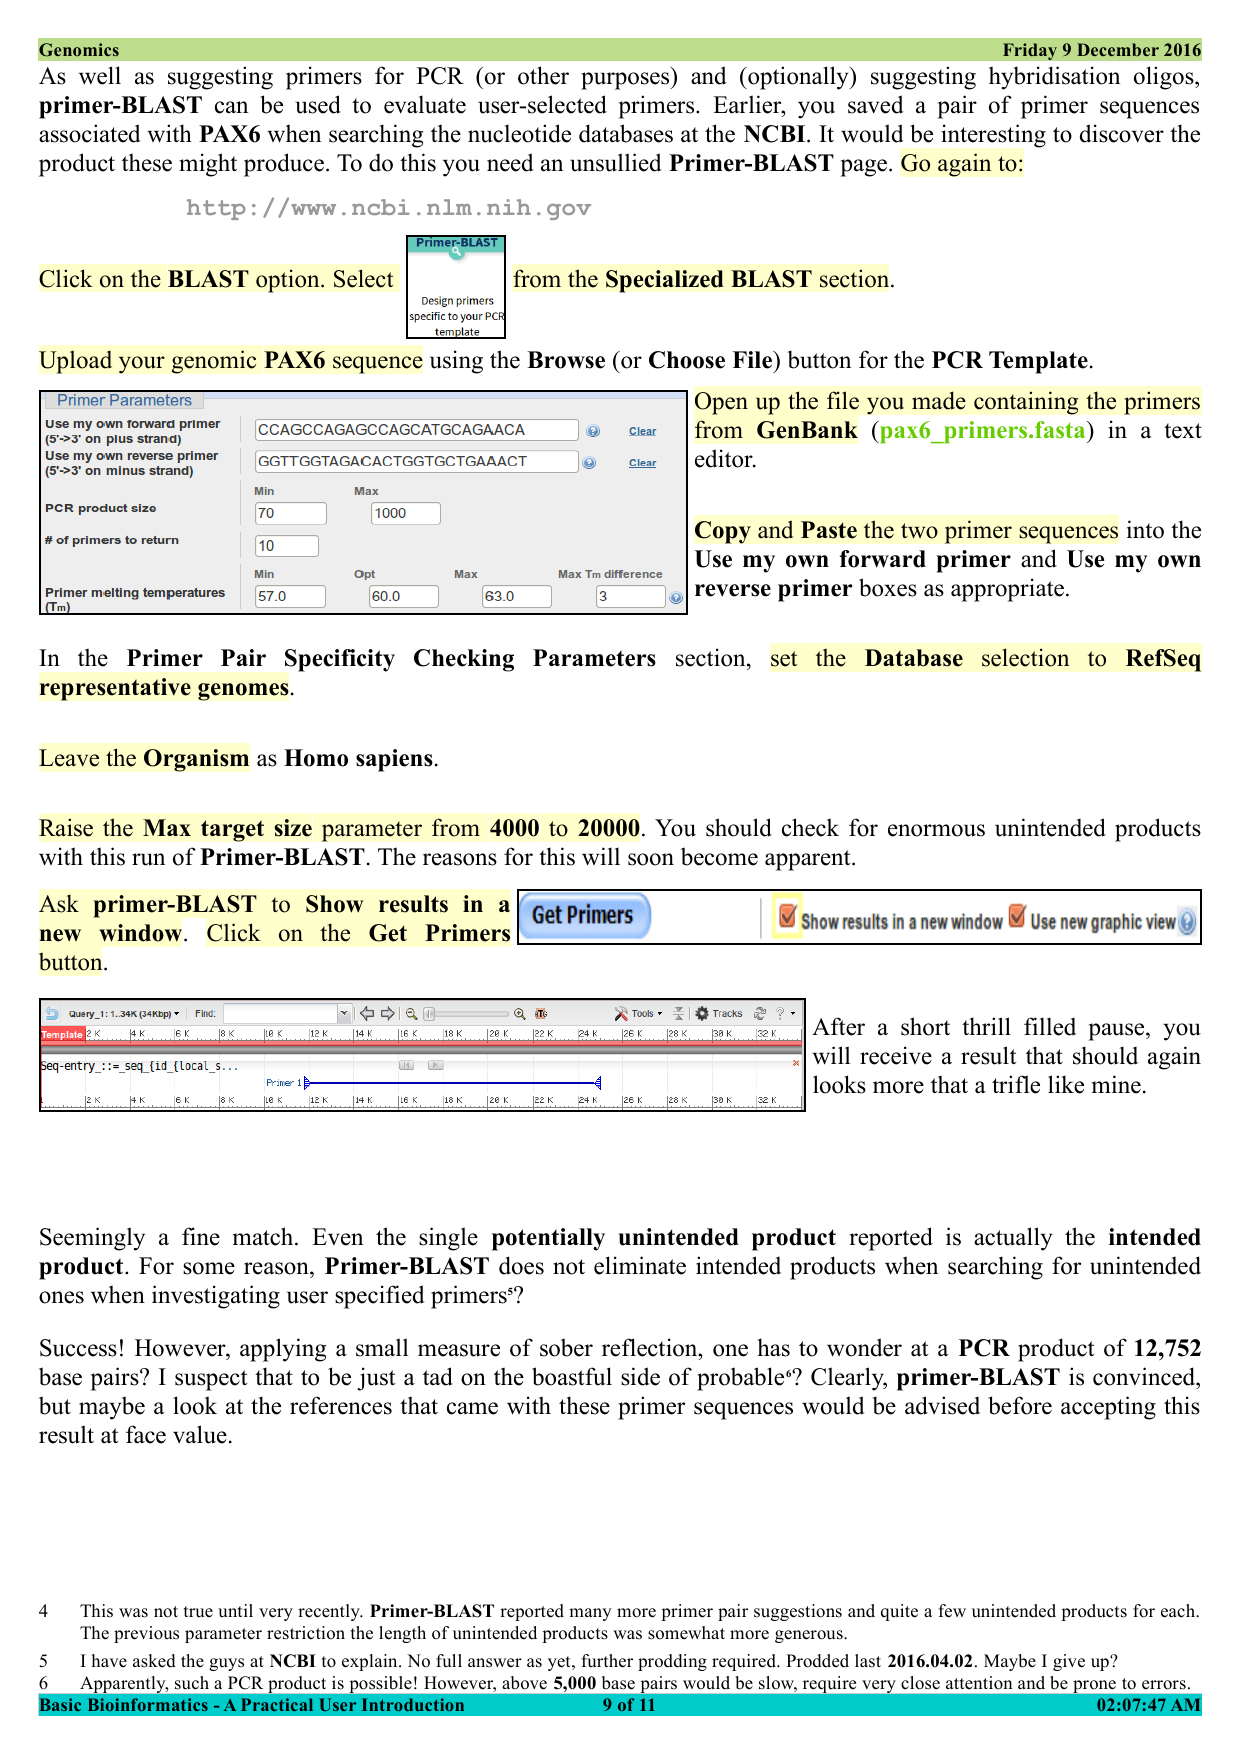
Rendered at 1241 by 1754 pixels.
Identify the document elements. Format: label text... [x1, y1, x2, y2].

text http://www.ncbi.nlm.nih.gov [38, 194, 1202, 223]
text Upload your genomic PAX6 sequence using the Browse (or Choose File) button for the PCR Template. [38, 345, 1202, 374]
text I have asked the guys at NCBI to explain. No full answer as yet, further prodding required. Prodded last 2016.04.02. Maybe I give up? [38, 1649, 1202, 1671]
picture [408, 237, 504, 337]
picture [519, 891, 1200, 943]
text In the Primer Pair Specificity Checking Parameters section, set the Database selection to RefSeq representative genomes. [38, 643, 1202, 701]
text As well as suggesting primers for PCR (or other purposes) and (optionally) suggesting hybridisation oligos, primer-BLAST can be used to evaluate user-selected primers. Earlier, you saved a pair of primer sequences associated with PAX6 when searching the nucleotide databases at the NCBI. It would be interesting to discover the product these might produce. To do this you need an unsullied Primer-BLAST page. Go again to: [38, 61, 1202, 177]
text Leave the Organism as Homo sapiens. [38, 743, 1202, 772]
text Copy and Paste the two primer sequences into the Use my own forward primer and Use my own reverse primer boxes as appropriate. [688, 514, 1202, 602]
text Success! However, applying a small measure of sober reflection, one has to wonder at a PCR product of 12,752 base pairs? I suspect that to be just a tad on the boastful side of probable? Clearly, primer-BLAST is convinced, but maybe a look at the references that came with these primer sequences would be advised before accepting this result at face value. [38, 1333, 1202, 1449]
text After a short thrill filled pause, you will receive a result that should again looks more that a trifle like mine. [806, 1011, 1202, 1099]
text Raise the Max target size parameter from 4000 to 20000. You should check for enormous unintended products with this run of Primer-BLAST. The reasons for this will soon become apparent. [38, 813, 1202, 871]
text Ask primer-BLAST to Show results in a new window. Click on the Get Primers button. [38, 889, 1202, 976]
text Click on the BLAST option. Select [38, 235, 406, 339]
text from the Specialized BLAST section. [506, 235, 1202, 339]
text Seemingly a fine match. Even the single potentially unintended product reported is actually the intended product. For some reason, Primer-BLAST does not eliminate intended products when searching for unintended ones when investigating user specified primers? [38, 1222, 1202, 1309]
text This was not true until very recently. Primer-BLAST reported many more primer pair suggestions and quite a few unintended products for each. The previous parameter restriction the length of unintended products was somewhat more generous. [38, 1599, 1202, 1643]
picture [41, 392, 686, 613]
text Open up the file you made containing the primers from GenBank (pax6_primers.fasta) in a text editor. [38, 386, 1202, 473]
text Apparently, such a PCR product is possible! However, above 5,000 base pairs would be slow, require very close attention and be prone to errors. [38, 1671, 1202, 1693]
picture [41, 1000, 804, 1110]
